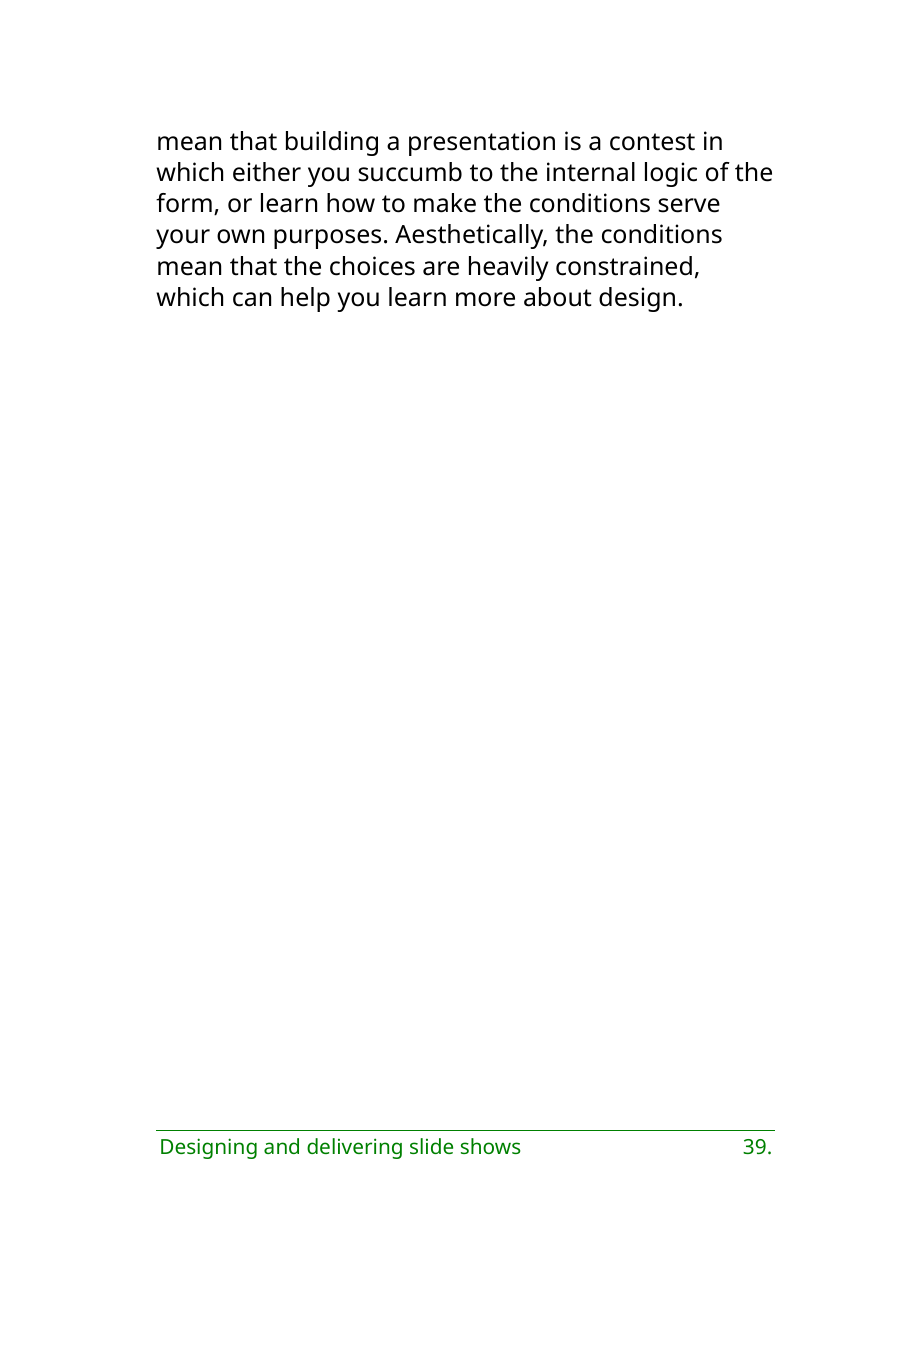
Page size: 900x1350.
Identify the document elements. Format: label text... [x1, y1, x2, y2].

text mean that building a presentation is a contest in which either you succumb to the internal logic of the form, or learn how to make the conditions serve your own purposes. Aesthetically, the conditions mean that the choices are heavily constrained, which can help you learn more about design. [156, 125, 775, 312]
